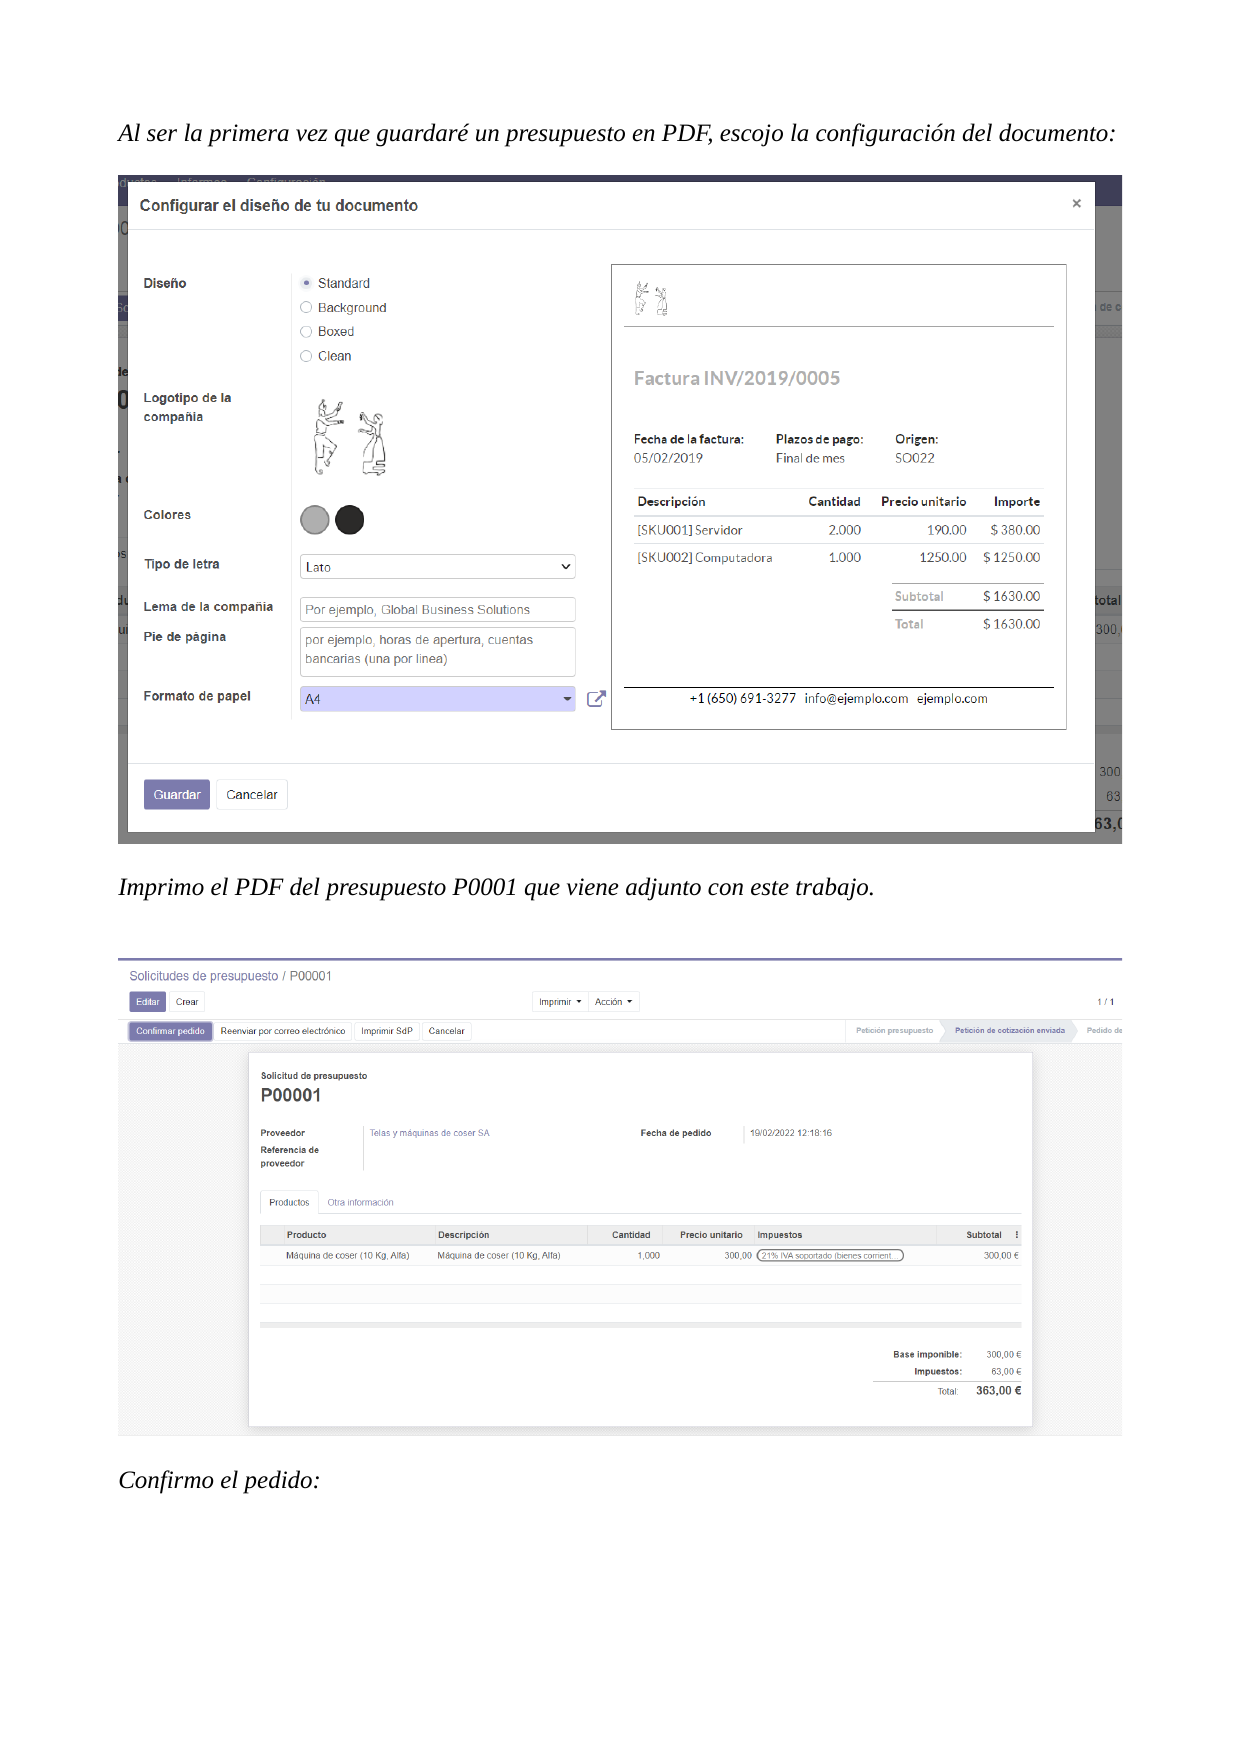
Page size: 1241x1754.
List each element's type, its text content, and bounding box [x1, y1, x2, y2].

text Imprimo el PDF del presupuesto P0001 que viene adjunto con este trabajo. [118, 872, 1122, 901]
text Al ser la primera vez que guardaré un presupuesto en PDF, escojo la configuración del documento: [118, 118, 1122, 147]
picture [118, 958, 1123, 1436]
picture [118, 175, 1123, 844]
text Confirmo el pedido: [118, 1465, 1122, 1493]
